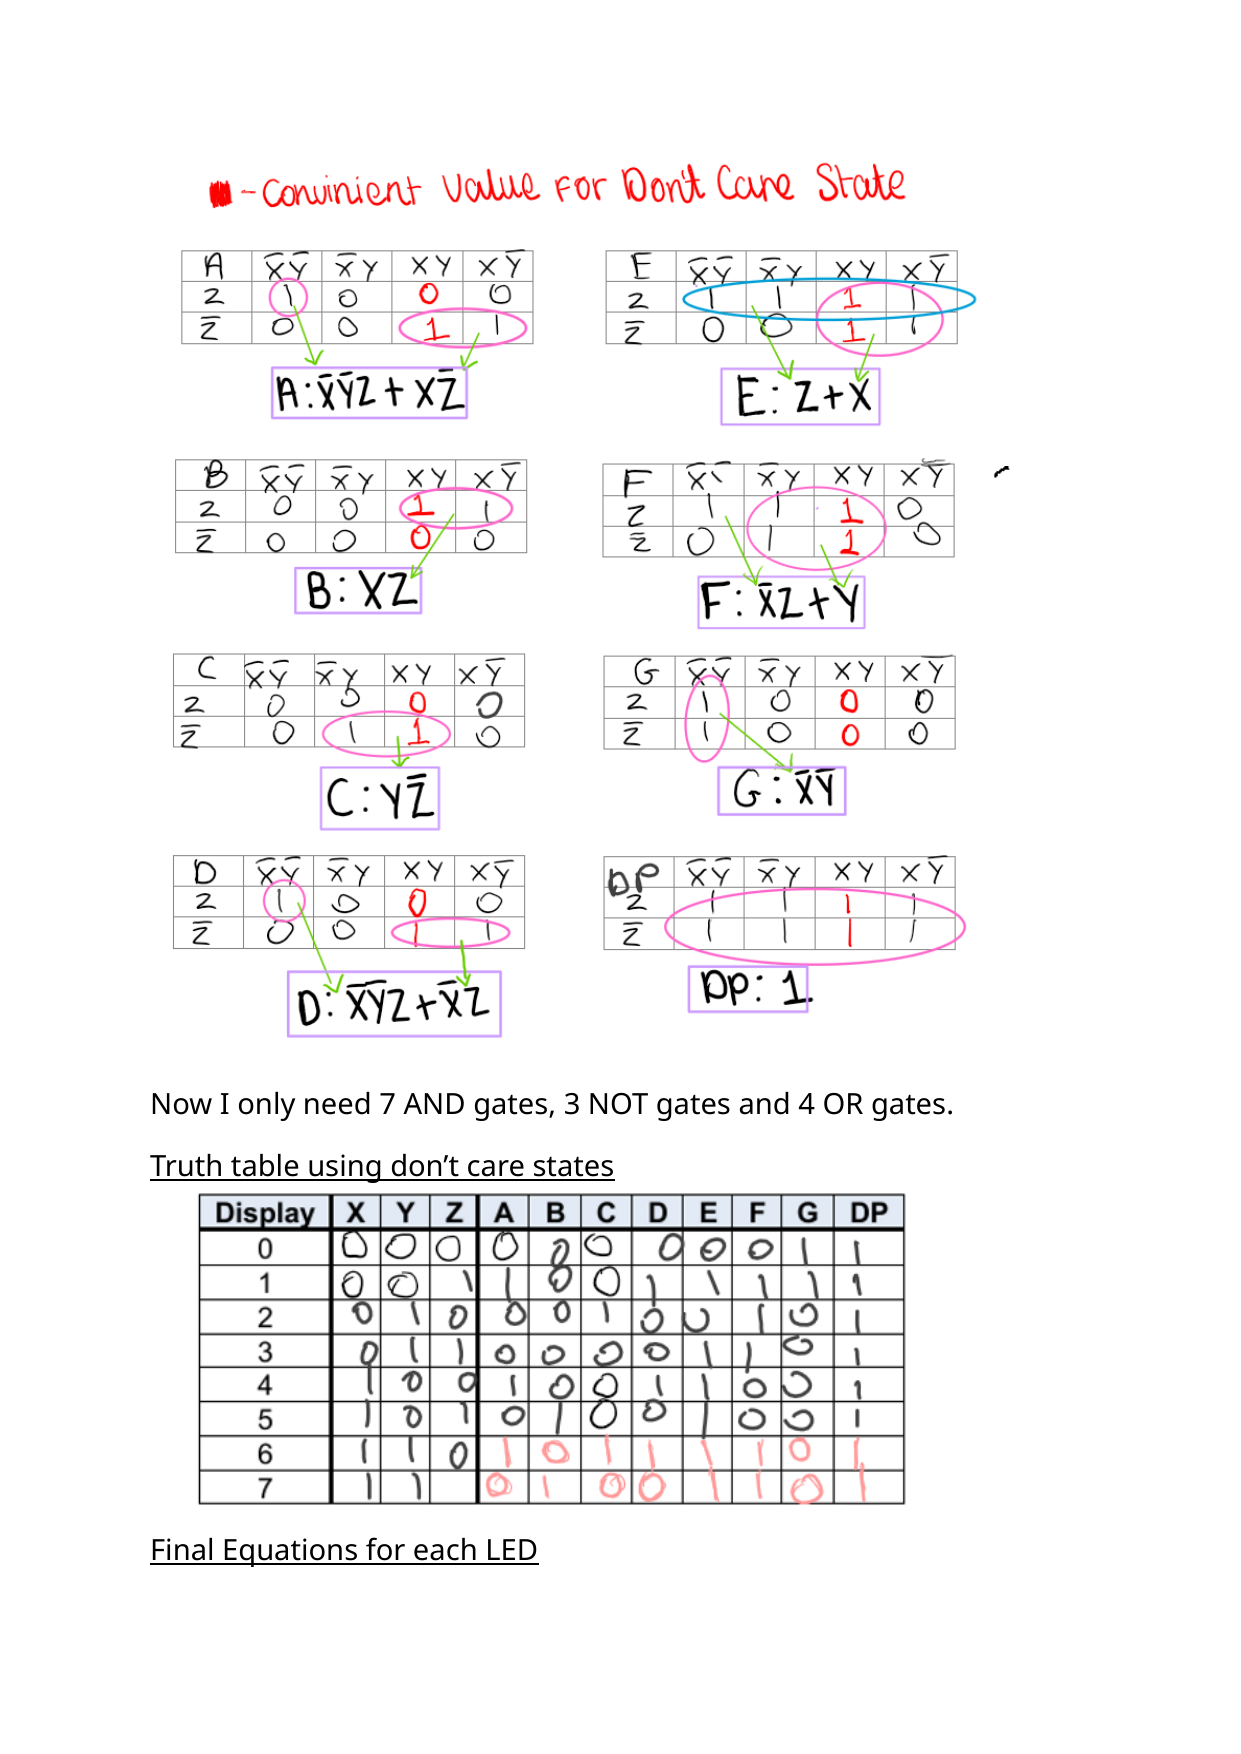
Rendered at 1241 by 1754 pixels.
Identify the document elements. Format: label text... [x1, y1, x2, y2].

text Now I only need 7 AND gates, 3 NOT gates and 4 OR gates. [150, 1083, 1090, 1123]
text Truth table using don’t care states [150, 1145, 1090, 1507]
text Final Equations for each LED [150, 1529, 1090, 1569]
